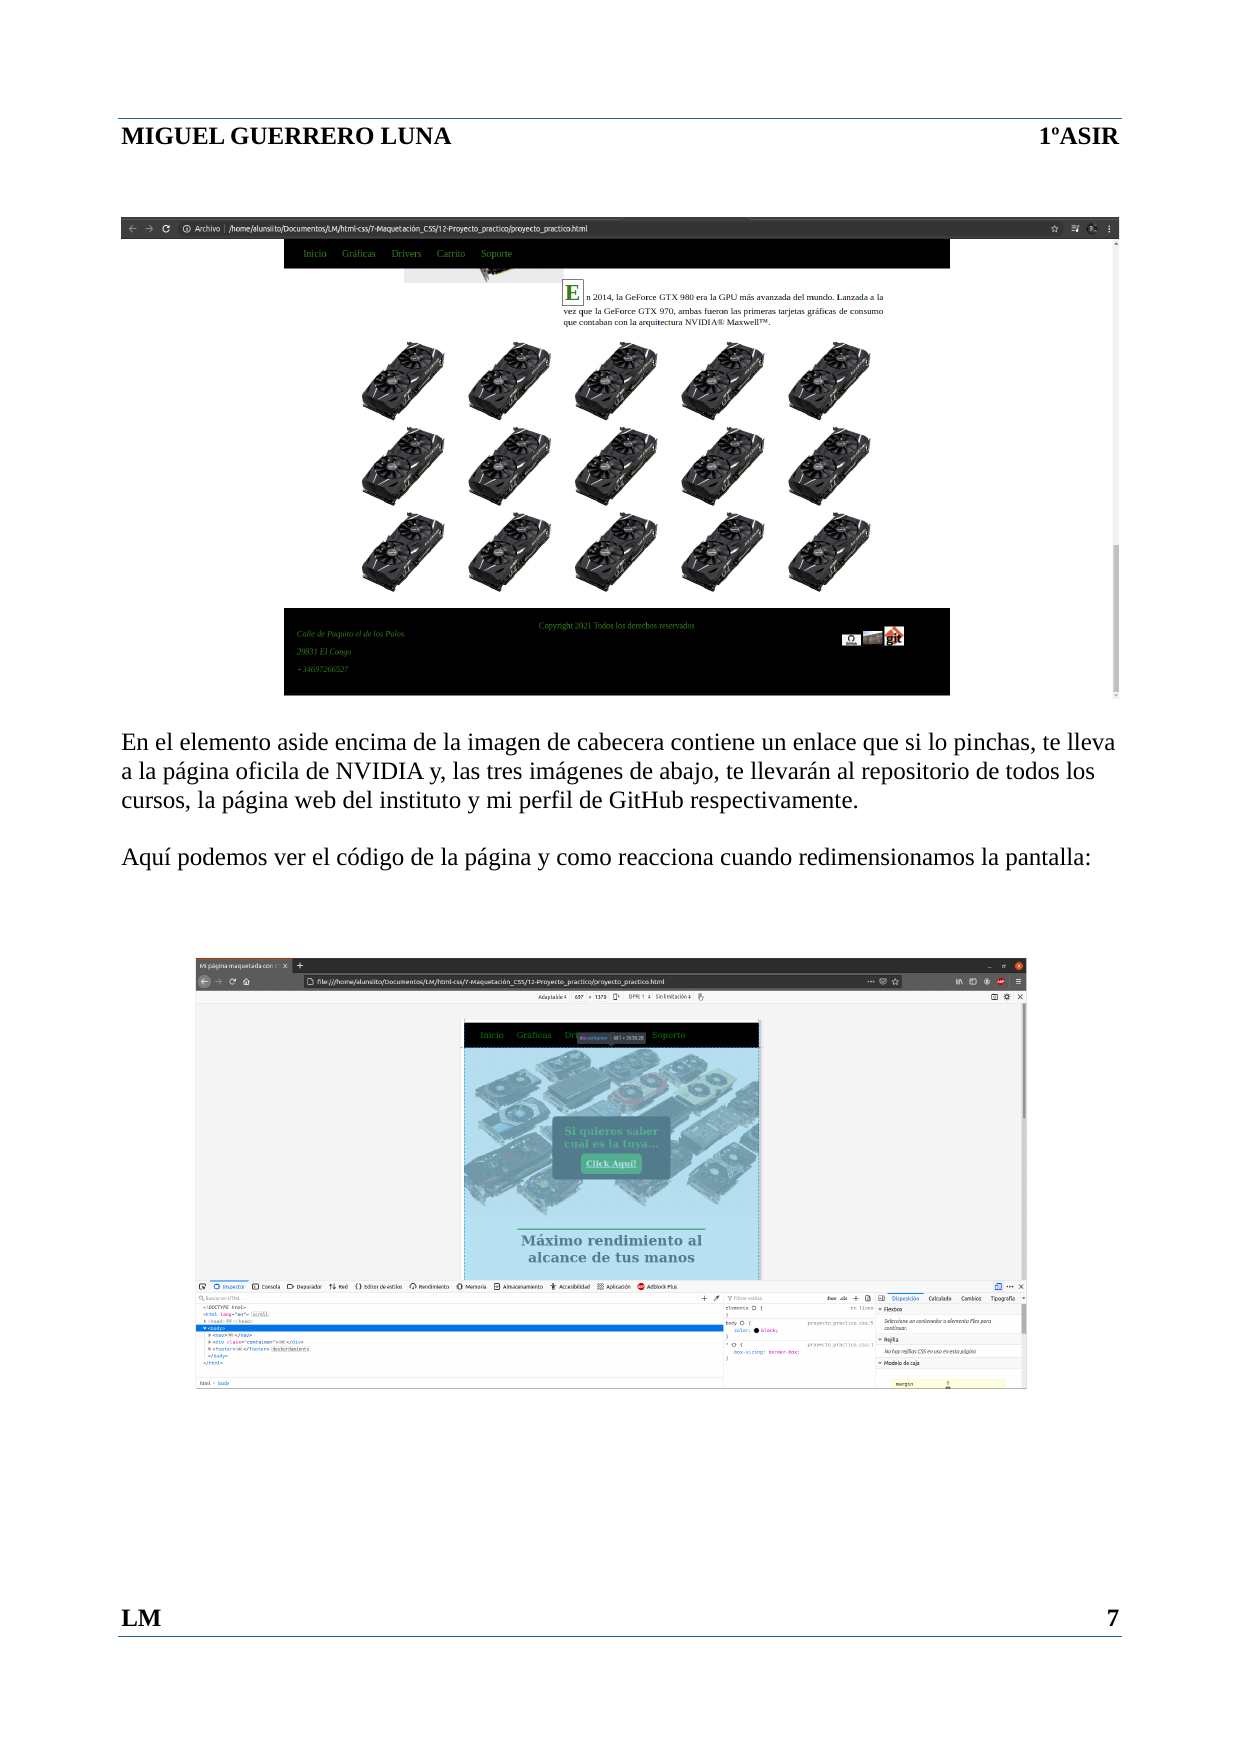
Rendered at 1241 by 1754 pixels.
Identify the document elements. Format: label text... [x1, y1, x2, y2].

text [121, 180, 1119, 217]
picture [121, 217, 1120, 699]
text En el elemento aside encima de la imagen de cabecera contiene un enlace que si lo pinchas, te lleva a la página oficila de NVIDIA y, las tres imágenes de abajo, te llevarán al repositorio de todos los cursos, la página web del instituto y mi perfil de GitHub respectivamente. Aquí podemos ver el código de la página y como reacciona cuando redimensionamos la pantalla: [121, 699, 1119, 1446]
picture [195, 958, 1027, 1389]
